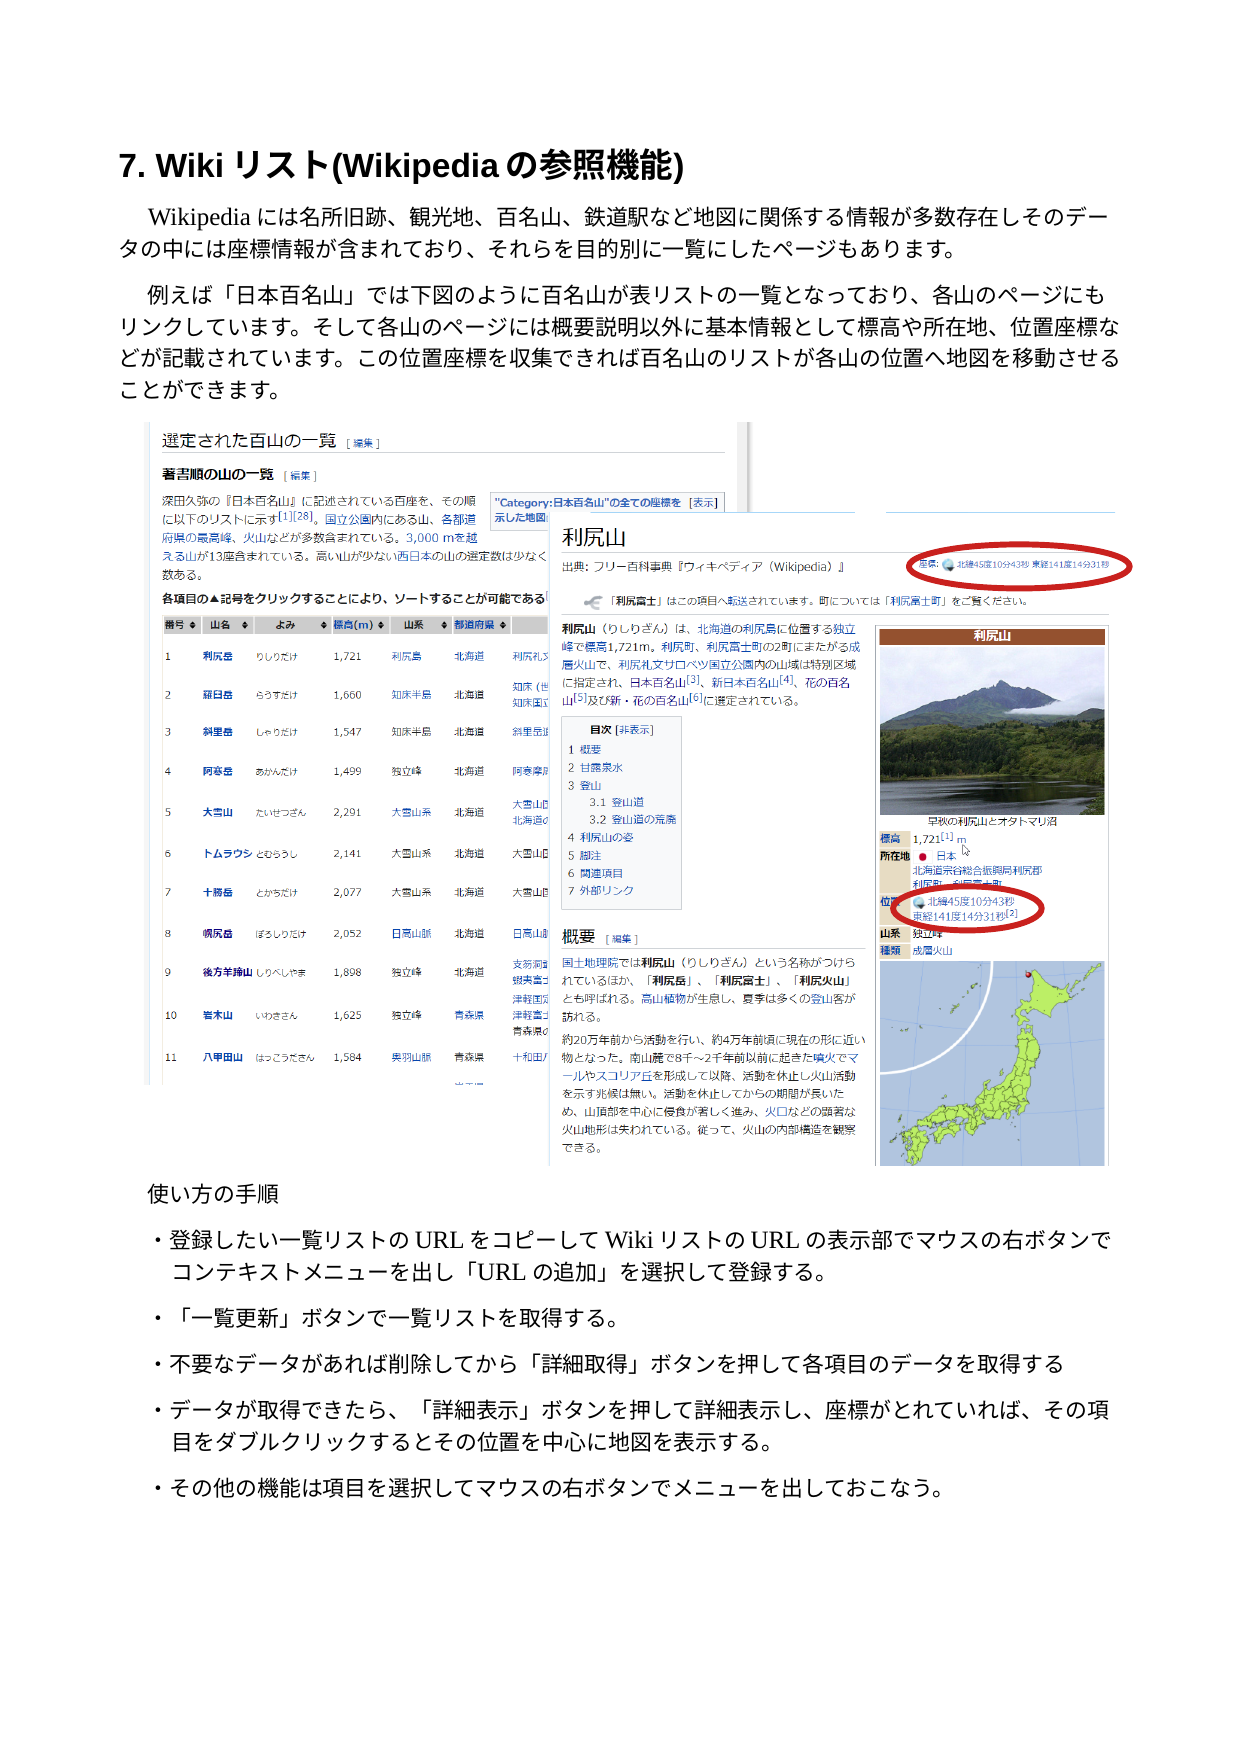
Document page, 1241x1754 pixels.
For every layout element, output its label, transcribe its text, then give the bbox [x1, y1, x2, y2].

text ・登録したい一覧リストのURLをコピーしてWikiリストのURLの表示部でマウスの右ボタンでコンテキストメニューを出し「URLの追加」を選択して登録する。 [148, 1223, 1122, 1286]
picture [143, 422, 1116, 1166]
text Wikipediaには名所旧跡、観光地、百名山、鉄道駅など地図に関係する情報が多数存在しそのデータの中には座標情報が含まれており、それらを目的別に一覧にしたページもあります。 [118, 200, 1122, 263]
text ・「一覧更新」ボタンで一覧リストを取得する。 [148, 1301, 1122, 1332]
text 使い方の手順 [118, 1177, 1122, 1208]
text ・その他の機能は項目を選択してマウスの右ボタンでメニューを出しておこなう。 [148, 1471, 1122, 1503]
picture [913, 548, 1116, 585]
text ・不要なデータがあれば削除してから「詳細取得」ボタンを押して各項目のデータを取得する [148, 1347, 1122, 1379]
subtitle 7. Wikiリスト(Wikipediaの参照機能) [118, 139, 1122, 187]
text 例えば「日本百名山」では下図のように百名山が表リストの一覧となっており、各山のページにもリンクしています。そして各山のページには概要説明以外に基本情報として標高や所在地、位置座標などが記載されています。この位置座標を収集できれば百名山のリストが各山の位置へ地図を移動させることができます。 [118, 278, 1122, 404]
text ・データが取得できたら、「詳細表示」ボタンを押して詳細表示し、座標がとれていれば、その項目をダブルクリックするとその位置を中心に地図を表示する。 [148, 1393, 1122, 1457]
